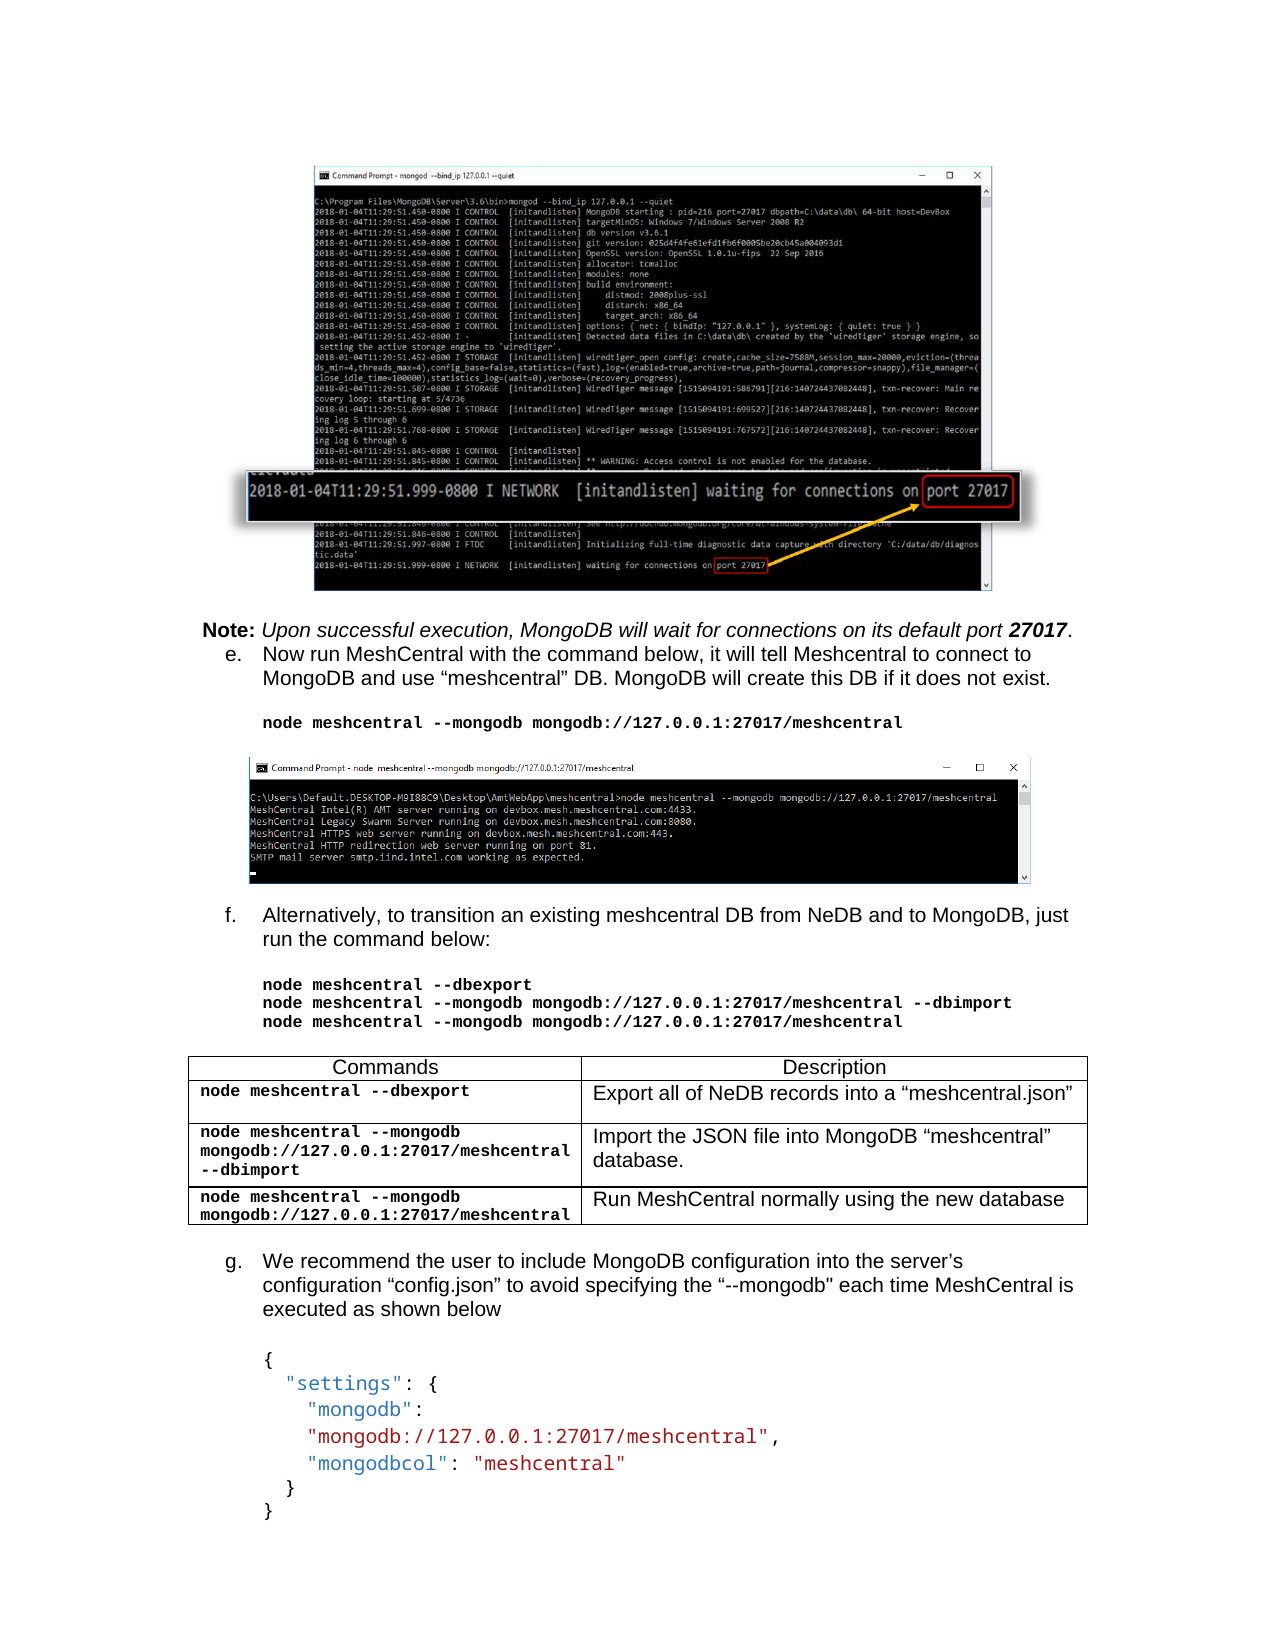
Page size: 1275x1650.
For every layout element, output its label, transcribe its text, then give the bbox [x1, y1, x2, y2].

picture [249, 757, 1031, 884]
text Note: Upon successful execution, MongoDB will wait for connections on its default port 27017. [202, 618, 1179, 642]
table_cell node meshcentral --mongodb mongodb://127.0.0.1:27017/meshcentral --dbimport [189, 1124, 581, 1186]
table_cell node meshcentral --mongodb mongodb://127.0.0.1:27017/meshcentral [189, 1188, 581, 1224]
table_cell node meshcentral --dbexport [189, 1081, 581, 1123]
text } [284, 1476, 1179, 1499]
list We recommend the user to include MongoDB configuration into the server’s configuration “config.json” to avoid specifying the “--mongodb" each time MeshCentral is executed as shown below [225, 1249, 1087, 1321]
text { [262, 1345, 1179, 1372]
text node meshcentral --dbexport [262, 976, 1179, 994]
table_cell Import the JSON file into MongoDB “meshcentral” database. [582, 1124, 1087, 1186]
table_header Commands [189, 1057, 581, 1080]
table_cell Export all of NeDB records into a “meshcentral.json” [582, 1081, 1087, 1123]
list Now run MeshCentral with the command below, it will tell Meshcentral to connect to MongoDB and use “meshcentral” DB. MongoDB will create this DB if it does not exist. [225, 642, 1051, 690]
text "settings": { [284, 1372, 1179, 1395]
list Alternatively, to transition an existing meshcentral DB from NeDB and to MongoDB, just run the command below: [225, 903, 1070, 951]
picture [219, 166, 1048, 591]
text node meshcentral --mongodb mongodb://127.0.0.1:27017/meshcentral [262, 714, 1179, 733]
text } [262, 1499, 1179, 1522]
table_cell Run MeshCentral normally using the new database [582, 1188, 1087, 1224]
table_header Description [582, 1057, 1087, 1080]
text "mongodb": "mongodb://127.0.0.1:27017/meshcentral", "mongodbcol": "meshcentral" [306, 1395, 863, 1476]
text node meshcentral --mongodb mongodb://127.0.0.1:27017/meshcentral --dbimport node meshcentral --mongodb mongodb://127.0.0.1:27017/meshcentral [262, 994, 1015, 1032]
